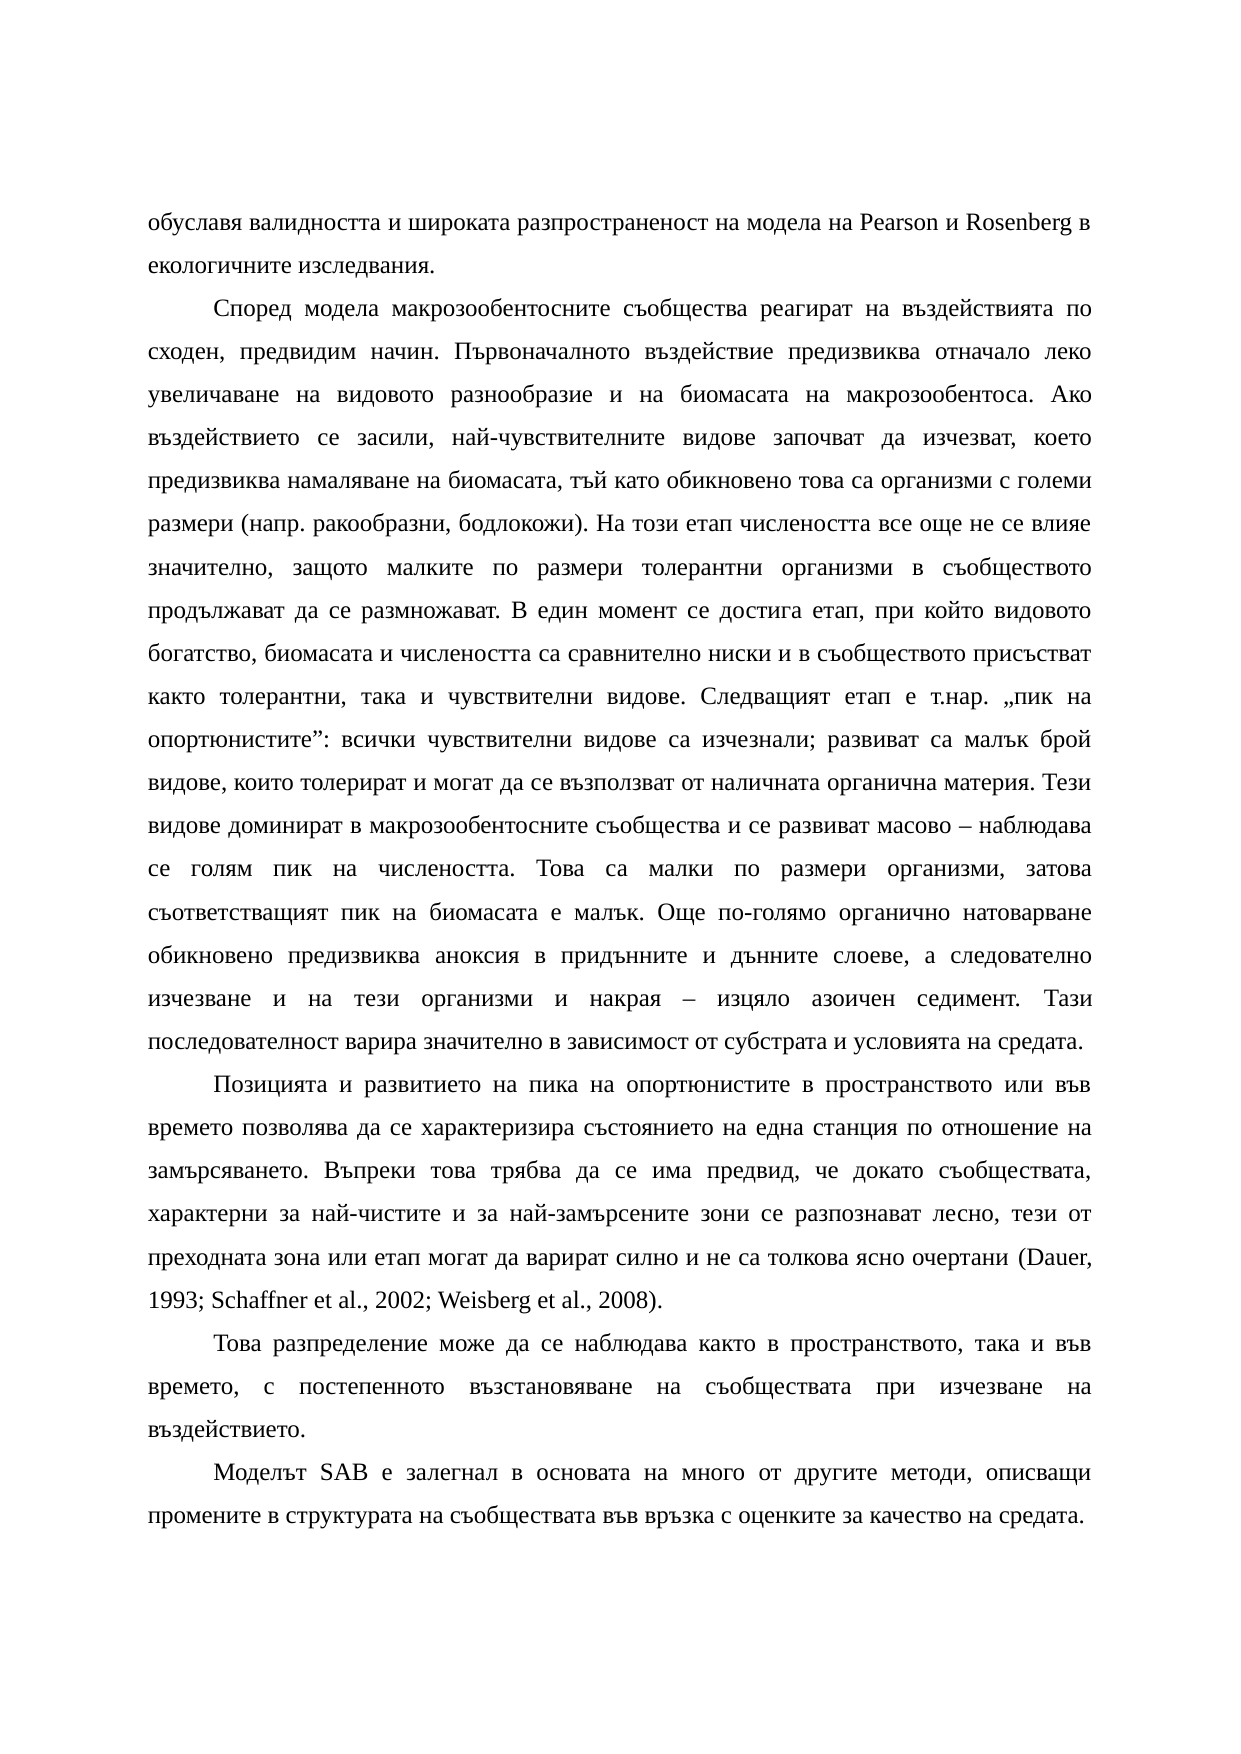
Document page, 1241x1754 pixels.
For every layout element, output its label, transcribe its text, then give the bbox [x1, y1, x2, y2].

text Моделът SAB е залегнал в основата на много от другите методи, описващи промените в структурата на съобществата във връзка с оценките за качество на средата. [148, 1457, 1093, 1529]
text обуславя валидността и широката разпространеност на модела на Pearson и Rosenberg в екологичните изследвания. [148, 207, 1093, 278]
text Това разпределение може да се наблюдава както в пространството, така и във времето, с постепенното възстановяване на съобществата при изчезване на въздействието. [148, 1328, 1093, 1443]
text Според модела макрозообентосните съобщества реагират на въздействията по сходен, предвидим начин. Първоначалното въздействие предизвиква отначало леко увеличаване на видовото разнообразие и на биомасата на макрозообентоса. Ако въздействието се засили, най-чувствителните видове започват да изчезват, което предизвиква намаляване на биомасата, тъй като обикновено това са организми с големи размери (напр. ракообразни, бодлокожи). На този етап числеността все още не се влияе значително, защото малките по размери толерантни организми в съобществото продължават да се размножават. В един момент се достига етап, при който видовото богатство, биомасата и числеността са сравнително ниски и в съобществото присъстват както толерантни, така и чувствителни видове. Следващият етап е т.нар. „пик на опортюнистите”: всички чувствителни видове са изчезнали; развиват са малък брой видове, които толерират и могат да се възползват от наличната органична материя. Тези видове доминират в макрозообентосните съобщества и се развиват масово – наблюдава се голям пик на числеността. Това са малки по размери организми, затова съответстващият пик на биомасата е малък. Още по-голямо органично натоварване обикновено предизвиква аноксия в придънните и дънните слоеве, а следователно изчезване и на тези организми и накрая – изцяло азоичен седимент. Тази последователност варира значително в зависимост от субстрата и условията на средата. [148, 293, 1093, 1055]
text Позицията и развитието на пика на опортюнистите в пространството или във времето позволява да се характеризира състоянието на една станция по отношение на замърсяването. Въпреки това трябва да се има предвид, че докато съобществата, характерни за най-чистите и за най-замърсените зони се разпознават лесно, тези от преходната зона или етап могат да варират силно и не са толкова ясно очертани (Dauer, 1993; Schaffner et al., 2002; Weisberg et al., 2008). [148, 1069, 1093, 1313]
